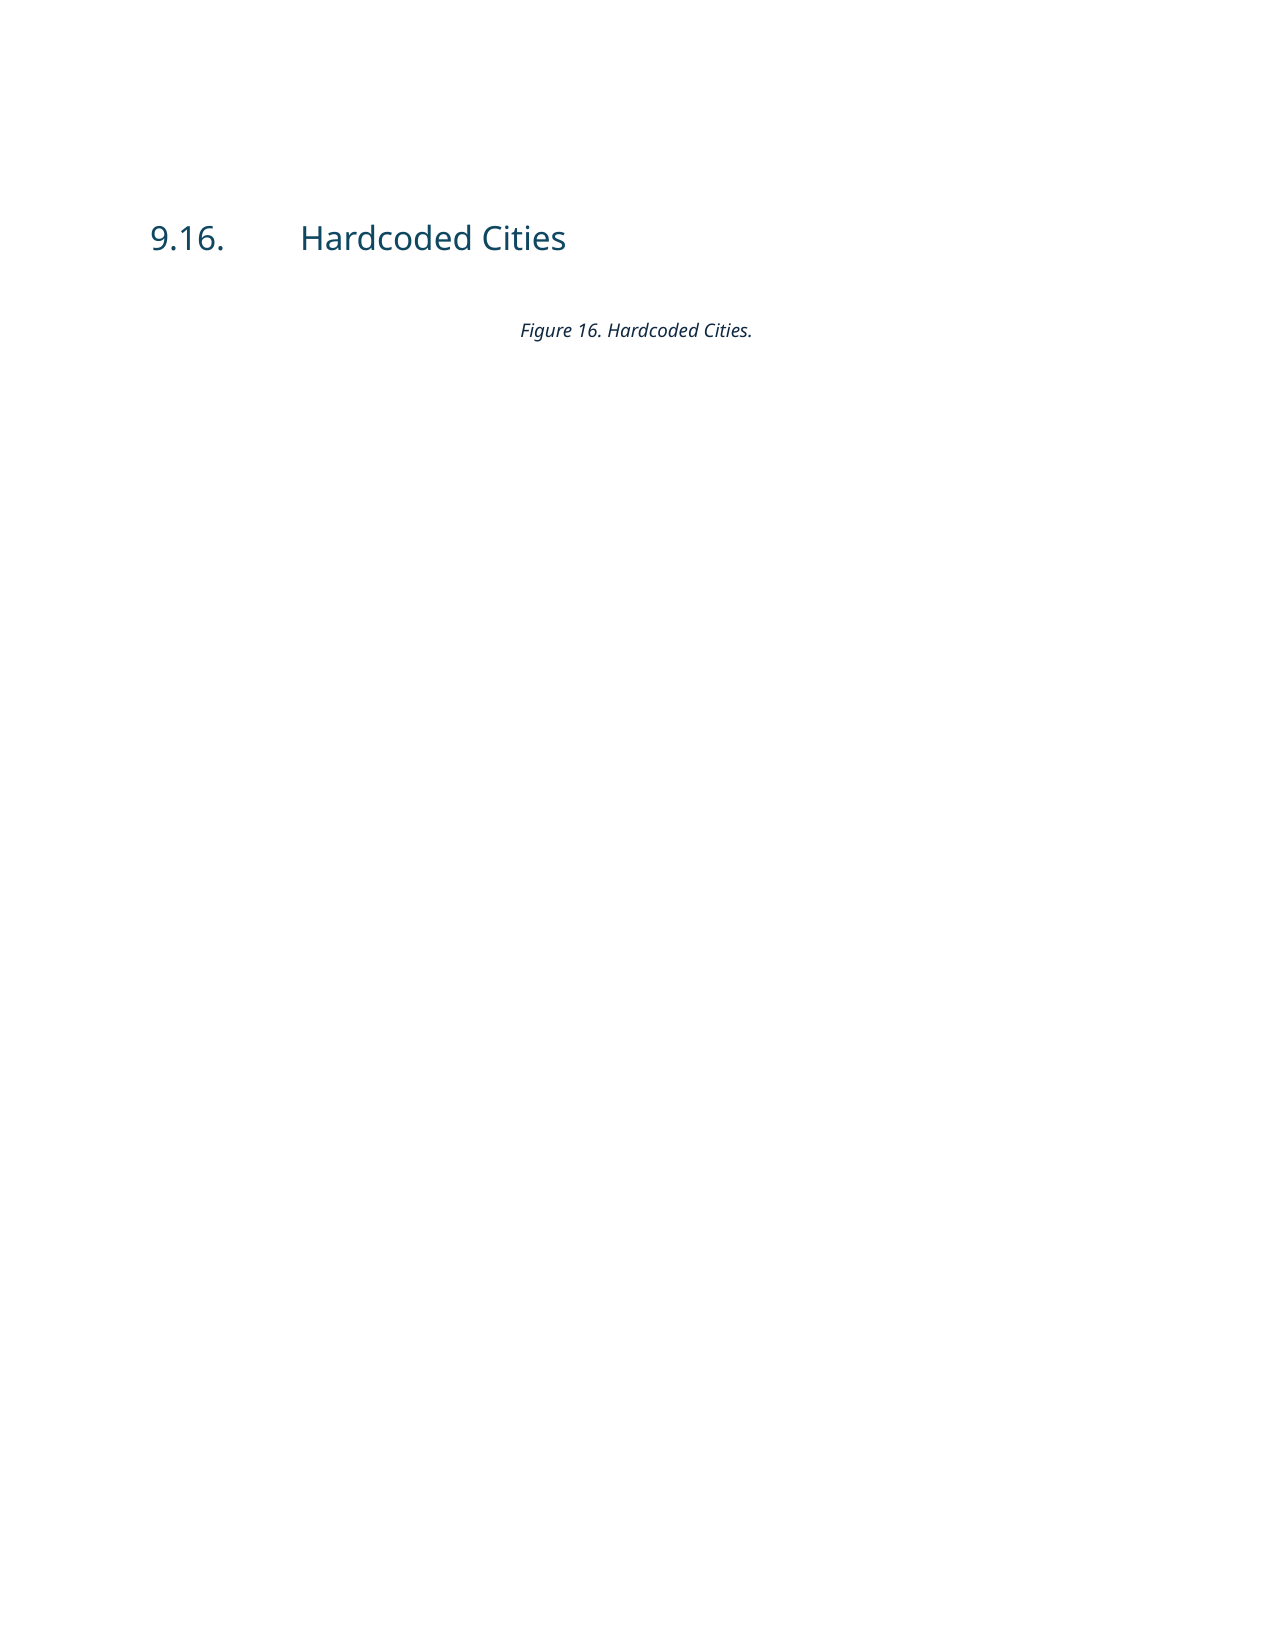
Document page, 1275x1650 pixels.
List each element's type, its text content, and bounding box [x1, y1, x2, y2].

text Figure 16. Hardcoded Cities. [150, 317, 1125, 343]
subtitle Hardcoded Cities [150, 215, 1125, 260]
